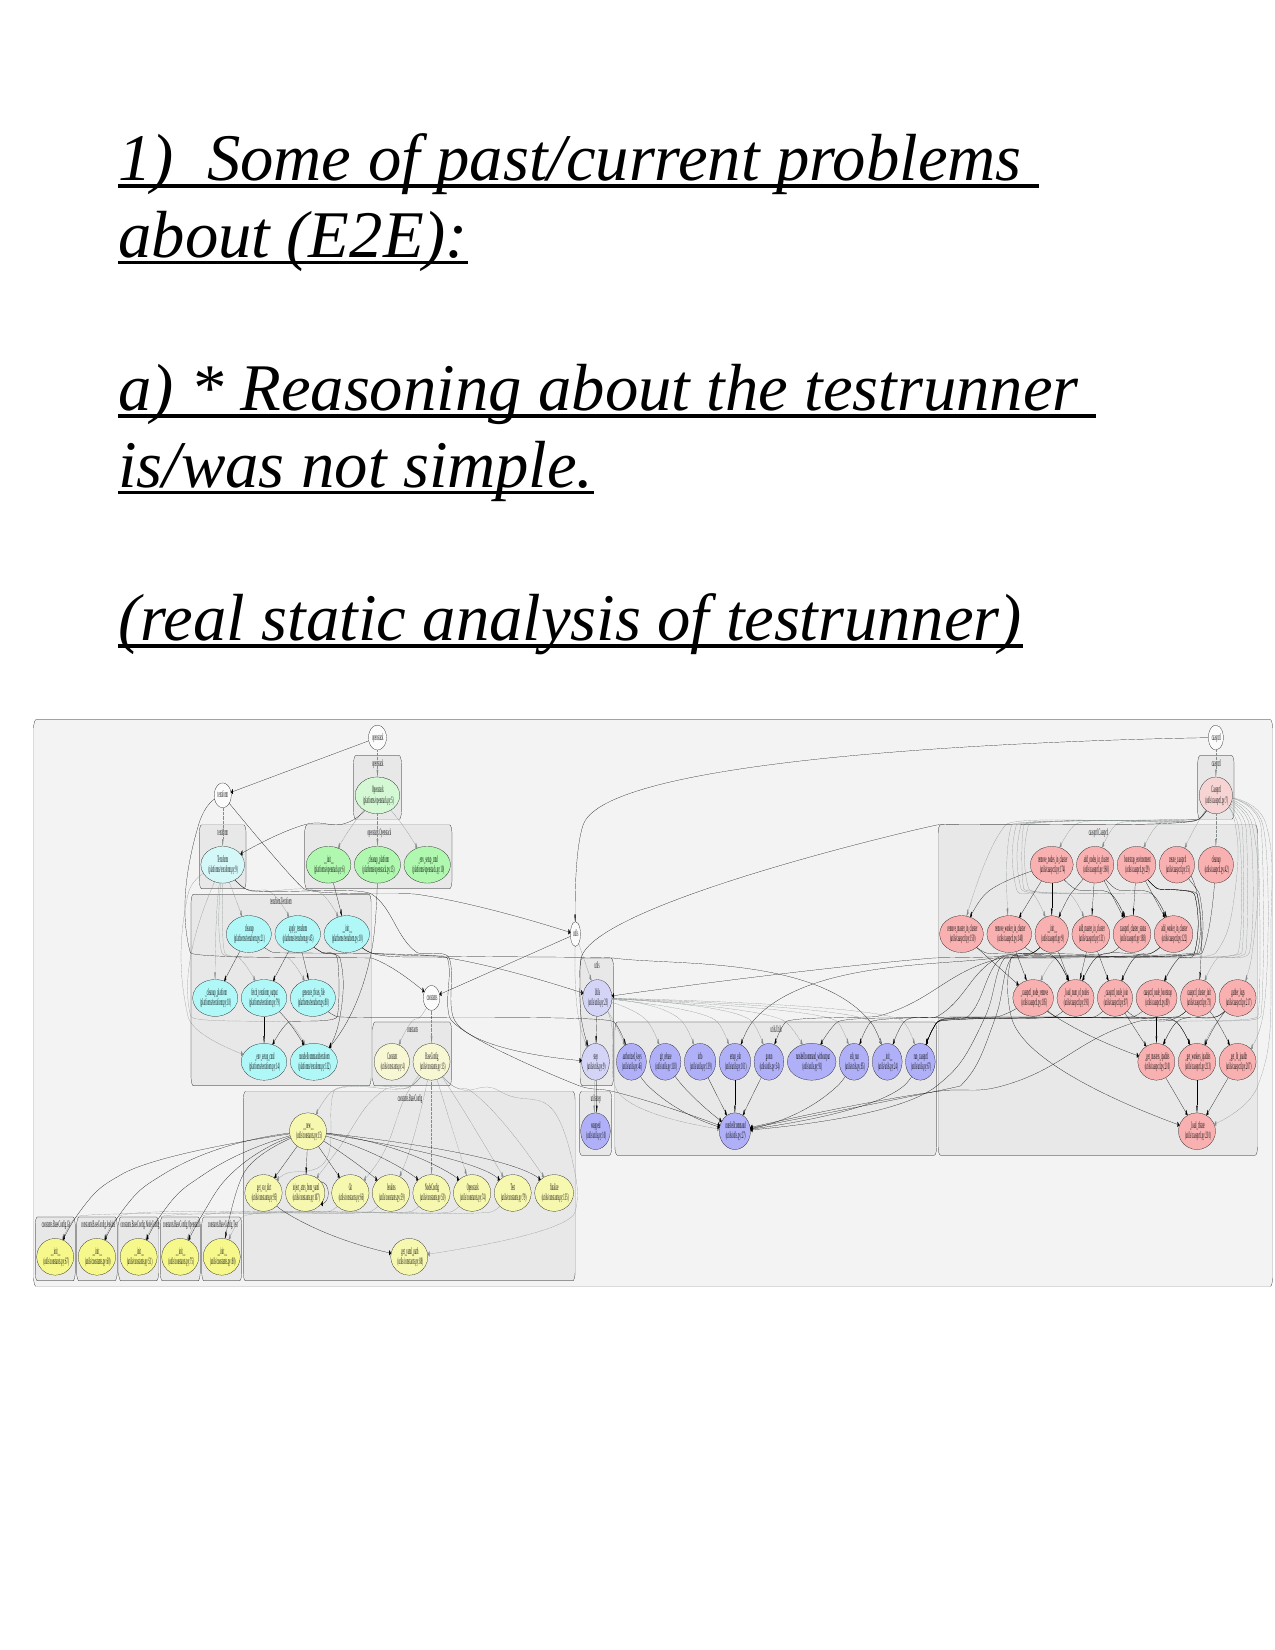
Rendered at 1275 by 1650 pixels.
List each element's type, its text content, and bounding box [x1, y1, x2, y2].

text 1) Some of past/current problems about (E2E): [118, 118, 1157, 271]
text (real static analysis of testrunner) [118, 578, 1157, 655]
text a) * Reasoning about the testrunner is/was not simple. [118, 348, 1157, 501]
